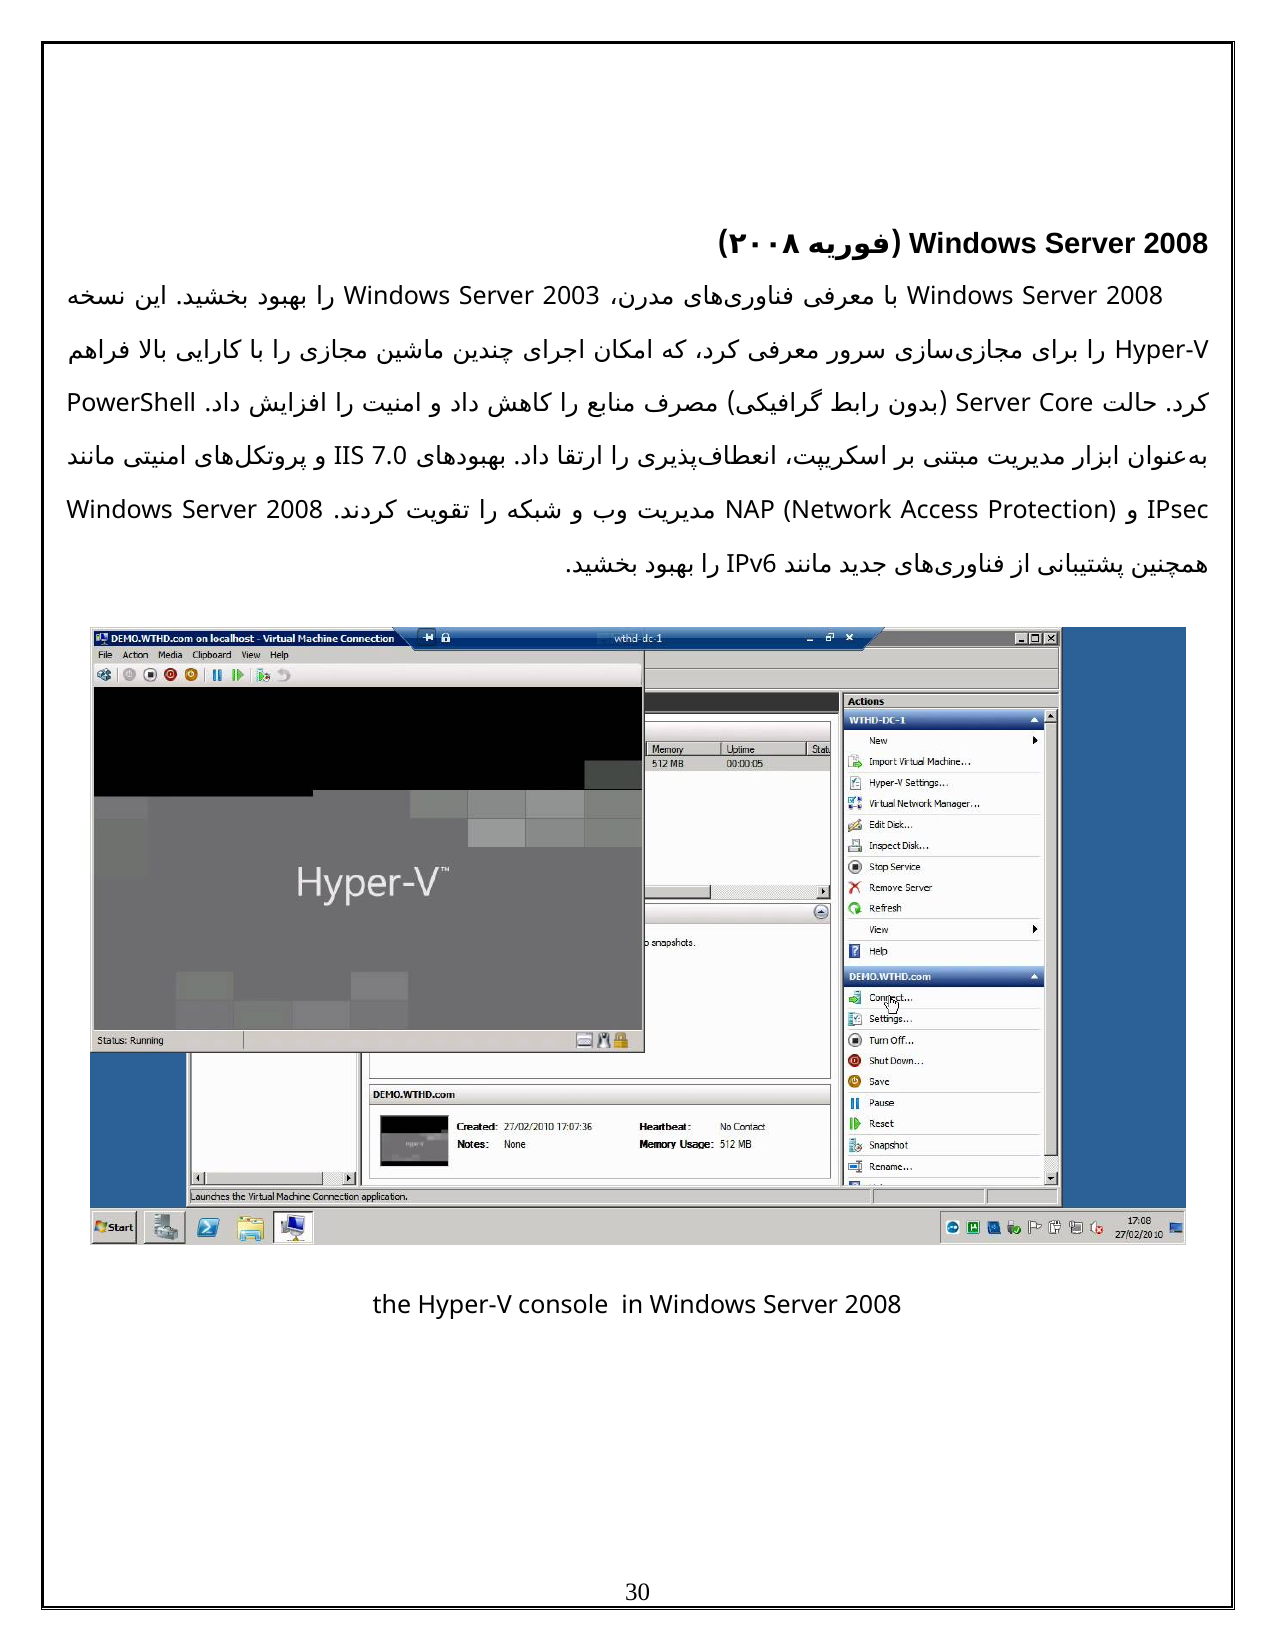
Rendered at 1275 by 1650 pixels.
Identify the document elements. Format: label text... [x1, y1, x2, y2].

subtitle Windows Server 2008 (فوریه ۲۰۰۸) [66, 226, 1209, 265]
picture [90, 627, 1186, 1245]
text Windows Server 2008 با معرفی فناوری‌های مدرن، Windows Server 2003 را بهبود بخشید. این نسخه Hyper-V را برای مجازی‌سازی سرور معرفی کرد، که امکان اجرای چندین ماشین مجازی را با کارایی بالا فراهم کرد. حالت Server Core (بدون رابط گرافیکی) مصرف منابع را کاهش داد و امنیت را افزایش داد. PowerShell به‌عنوان ابزار مدیریت مبتنی بر اسکریپت، انعطاف‌پذیری را ارتقا داد. بهبودهای IIS 7.0 و پروتکل‌های امنیتی مانند IPsec و NAP (Network Access Protection) مدیریت وب و شبکه را تقویت کردند. Windows Server 2008 همچنین پشتیبانی از فناوری‌های جدید مانند IPv6 را بهبود بخشید. [66, 278, 1209, 582]
text the Hyper-V console in Windows Server 2008 [66, 615, 1209, 1321]
